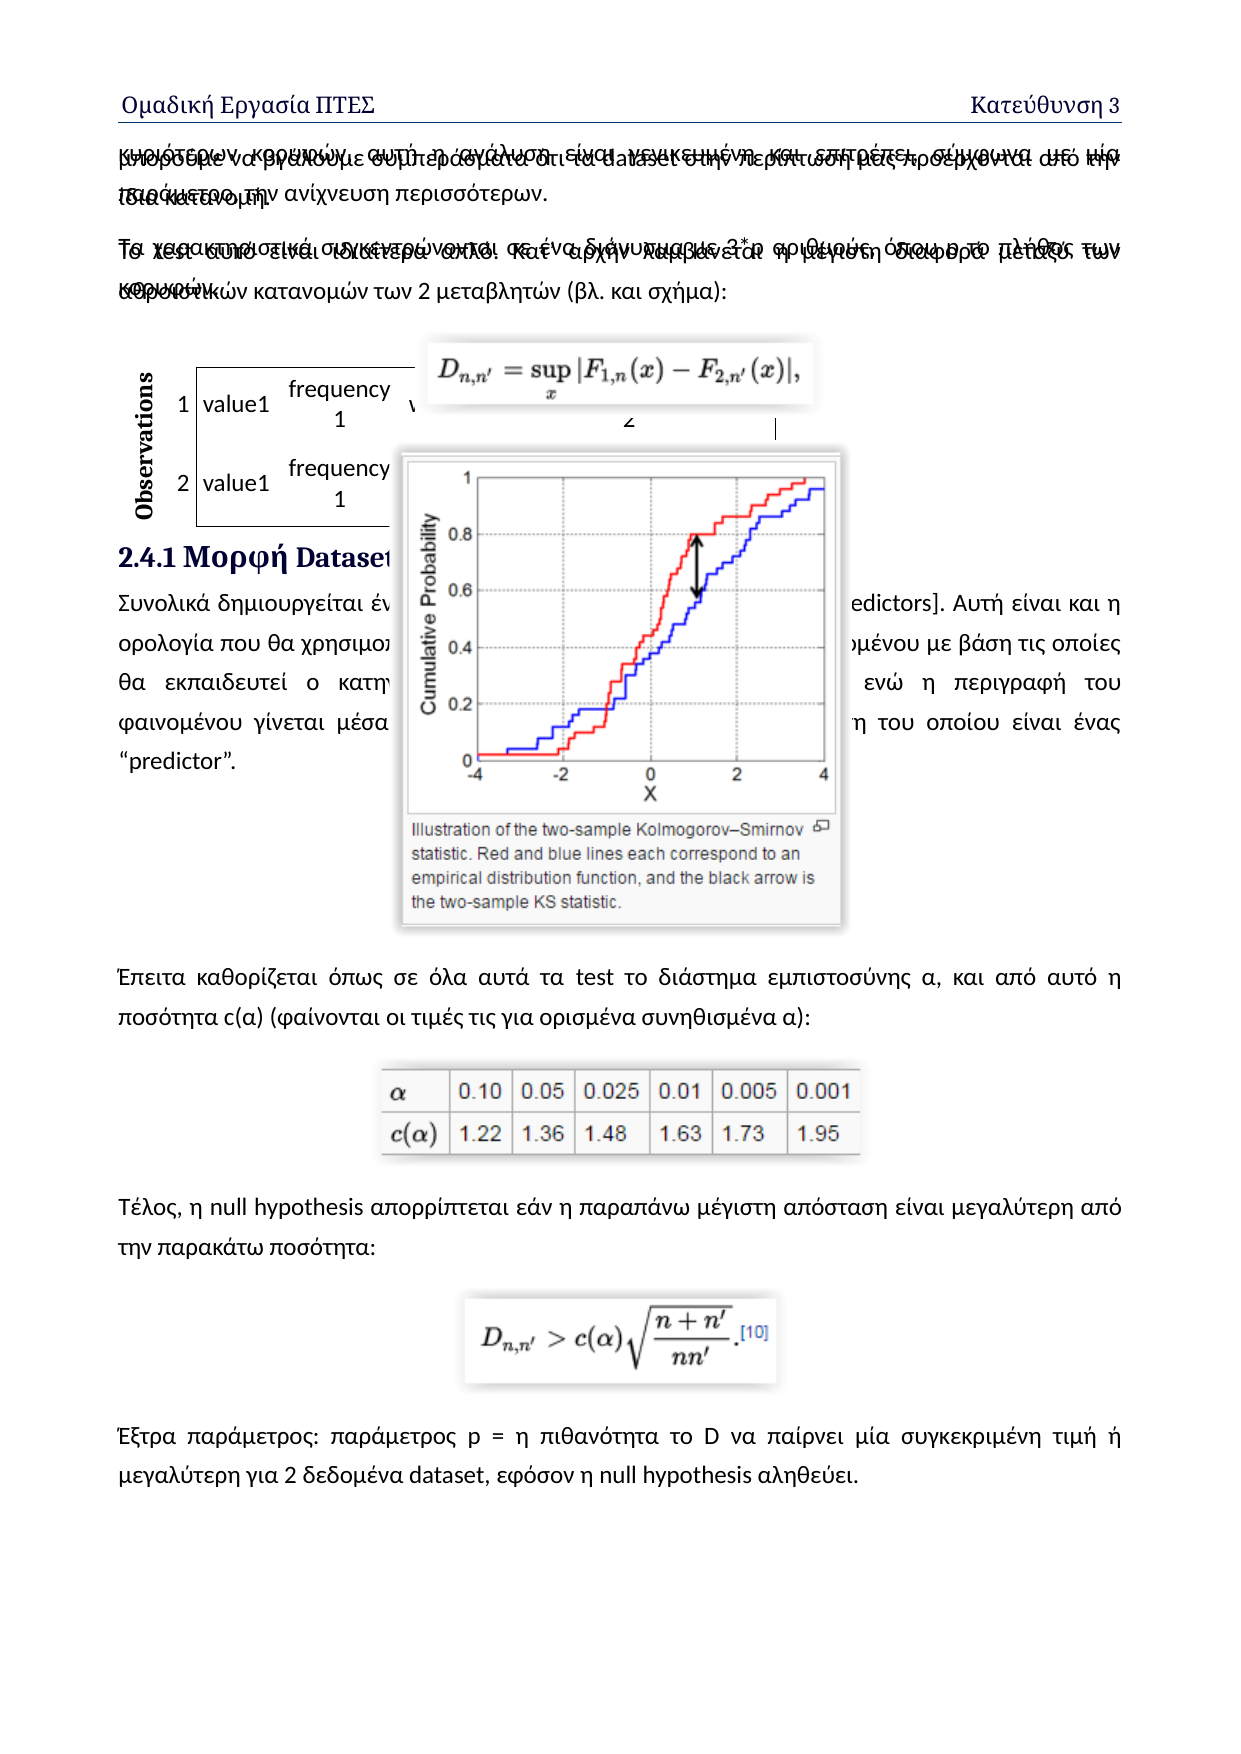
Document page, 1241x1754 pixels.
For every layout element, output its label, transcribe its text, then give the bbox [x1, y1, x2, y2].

table_cell 2 [170, 440, 196, 526]
table_cell value1 [197, 368, 276, 439]
table_cell Observations [118, 367, 170, 526]
text To test αυτό είναι ιδιαίτερα απλό. Κατ’ αρχήν λαμβάνεται η μέγιστη διαφορά μεταξύ των αθροιστικών κατανομών των 2 μεταβλητών (βλ. και σχήμα): [118, 236, 1122, 306]
table_cell value1 [197, 440, 276, 526]
text Και τα δύο παραπάνω περιγράφουν το null hypothesis της μεθόδου. Αν αυτό αναιρεθεί, δεν μπορούμε να βγάλουμε συμπεράσματα ότι τα dataset στην περίπτωσή μας προέρχονται από την ίδια κατανομή. [118, 137, 1122, 212]
table_cell width1 [403, 368, 486, 439]
table_cell 1 [170, 367, 196, 439]
text Τέλος, η null hypothesis απορρίπτεται εάν η παραπάνω μέγιστη απόσταση είναι μεγαλύτερη από την παρακάτω ποσότητα: [118, 1191, 1122, 1262]
picture [414, 329, 826, 417]
table_cell frequency1 [276, 440, 389, 526]
table_cell frequency2 [566, 418, 692, 439]
table_cell value2 [486, 418, 566, 439]
text Συνολικά δημιουργείται ένας πίνακας με διαστάσεις [observations]x[predictors]. Αυτή είναι και η ορολογία που θα χρησιμοποιείται στο εξής: οι παρατηρήσεις του φαινομένου με βάση τις οποίες θα εκπαιδευτεί ο κατηγοριοποιητής ονομάζονται “observations”, ενώ η περιγραφή του φαινομένου γίνεται μέσα σε ένα διανυσματικό χώρο, κάθε διάσταση του οποίου είναι ένας “predictor”. [852, 587, 1122, 776]
text Έξτρα παράμετρος: παράμετρος p = η πιθανότητα το D να παίρνει μία συγκεκριμένη τιμή ή μεγαλύτερη για 2 δεδομένα dataset, εφόσον η null hypothesis αληθεύει. [118, 1420, 1122, 1490]
picture [451, 1285, 789, 1396]
table_header Predictors [196, 325, 775, 367]
picture [389, 440, 852, 938]
table_header [118, 325, 196, 367]
text Τα χαρακτηριστικά συγκεντρώνονται σε ένα διάνυσμα με 3*p αριθμούς, όπου p το πλήθος των κορυφών. [118, 231, 1122, 236]
subtitle Μορφή Dataset [118, 541, 389, 574]
table_cell width2 [692, 418, 775, 439]
subtitle Μορφή Dataset [852, 541, 1122, 574]
text Συνολικά δημιουργείται ένας πίνακας με διαστάσεις [observations]x[predictors]. Αυτή είναι και η ορολογία που θα χρησιμοποιείται στο εξής: οι παρατηρήσεις του φαινομένου με βάση τις οποίες θα εκπαιδευτεί ο κατηγοριοποιητής ονομάζονται “observations”, ενώ η περιγραφή του φαινομένου γίνεται μέσα σε ένα διανυσματικό χώρο, κάθε διάσταση του οποίου είναι ένας “predictor”. [118, 587, 389, 776]
picture [368, 1055, 873, 1168]
text Έπειτα καθορίζεται όπως σε όλα αυτά τα test το διάστημα εμπιστοσύνης α, και από αυτό η ποσότητα c(α) (φαίνονται οι τιμές τις για ορισμένα συνηθισμένα α): [118, 962, 1122, 1032]
table_cell frequency1 [276, 368, 402, 439]
